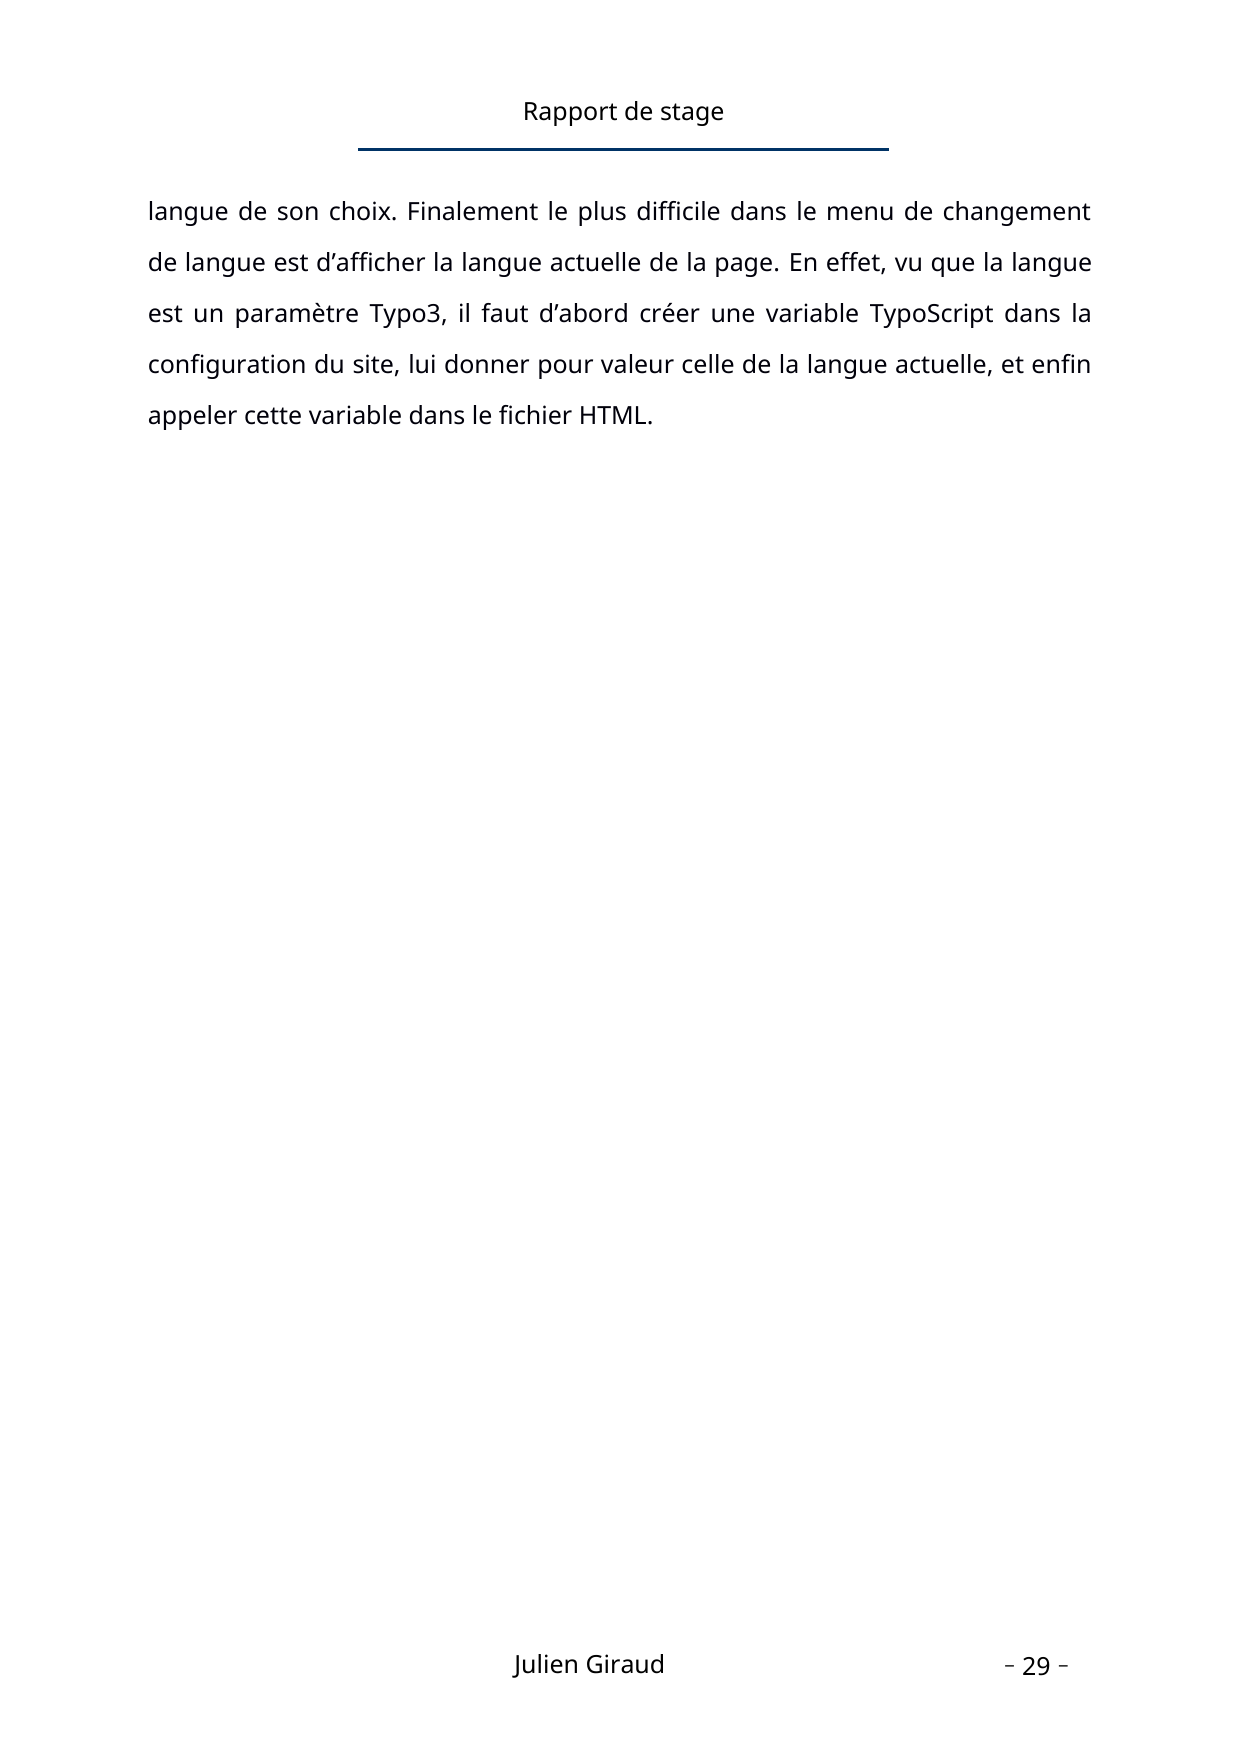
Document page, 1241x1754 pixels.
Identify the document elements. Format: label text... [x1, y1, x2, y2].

text langue de son choix. Finalement le plus difficile dans le menu de changement de langue est d’afficher la langue actuelle de la page. En effet, vu que la langue est un paramètre Typo3, il faut d’abord créer une variable TypoScript dans la configuration du site, lui donner pour valeur celle de la langue actuelle, et enfin appeler cette variable dans le fichier HTML. [148, 193, 1093, 431]
